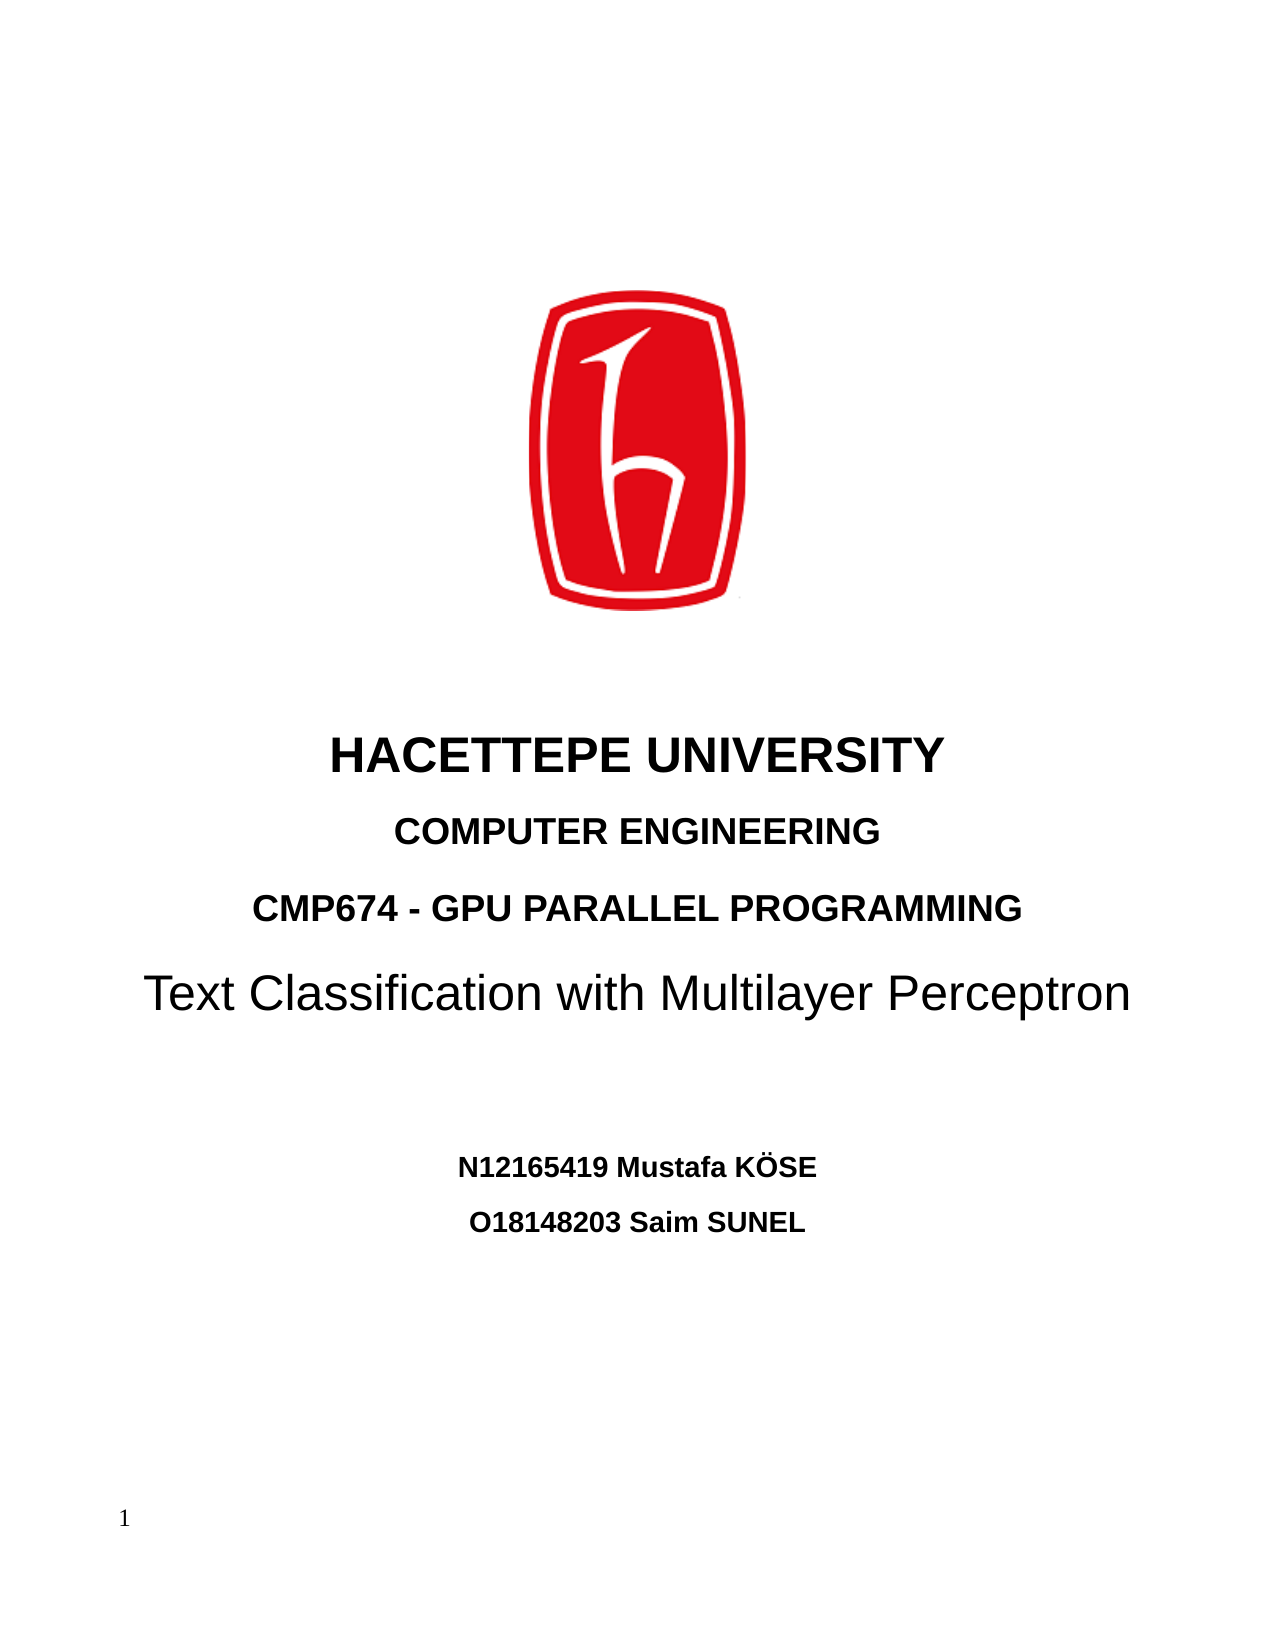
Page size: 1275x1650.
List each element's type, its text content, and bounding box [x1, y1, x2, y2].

text COMPUTER ENGINEERING [118, 809, 1157, 853]
picture [528, 290, 747, 611]
text Text Classification with Multilayer Perceptron [118, 964, 1157, 1021]
text HACETTEPE UNIVERSITY [118, 726, 1157, 783]
text CMP674 - GPU PARALLEL PROGRAMMING [118, 887, 1157, 930]
text N12165419 Mustafa KÖSE [118, 1150, 1157, 1184]
text O18148203 Saim SUNEL [118, 1205, 1157, 1239]
